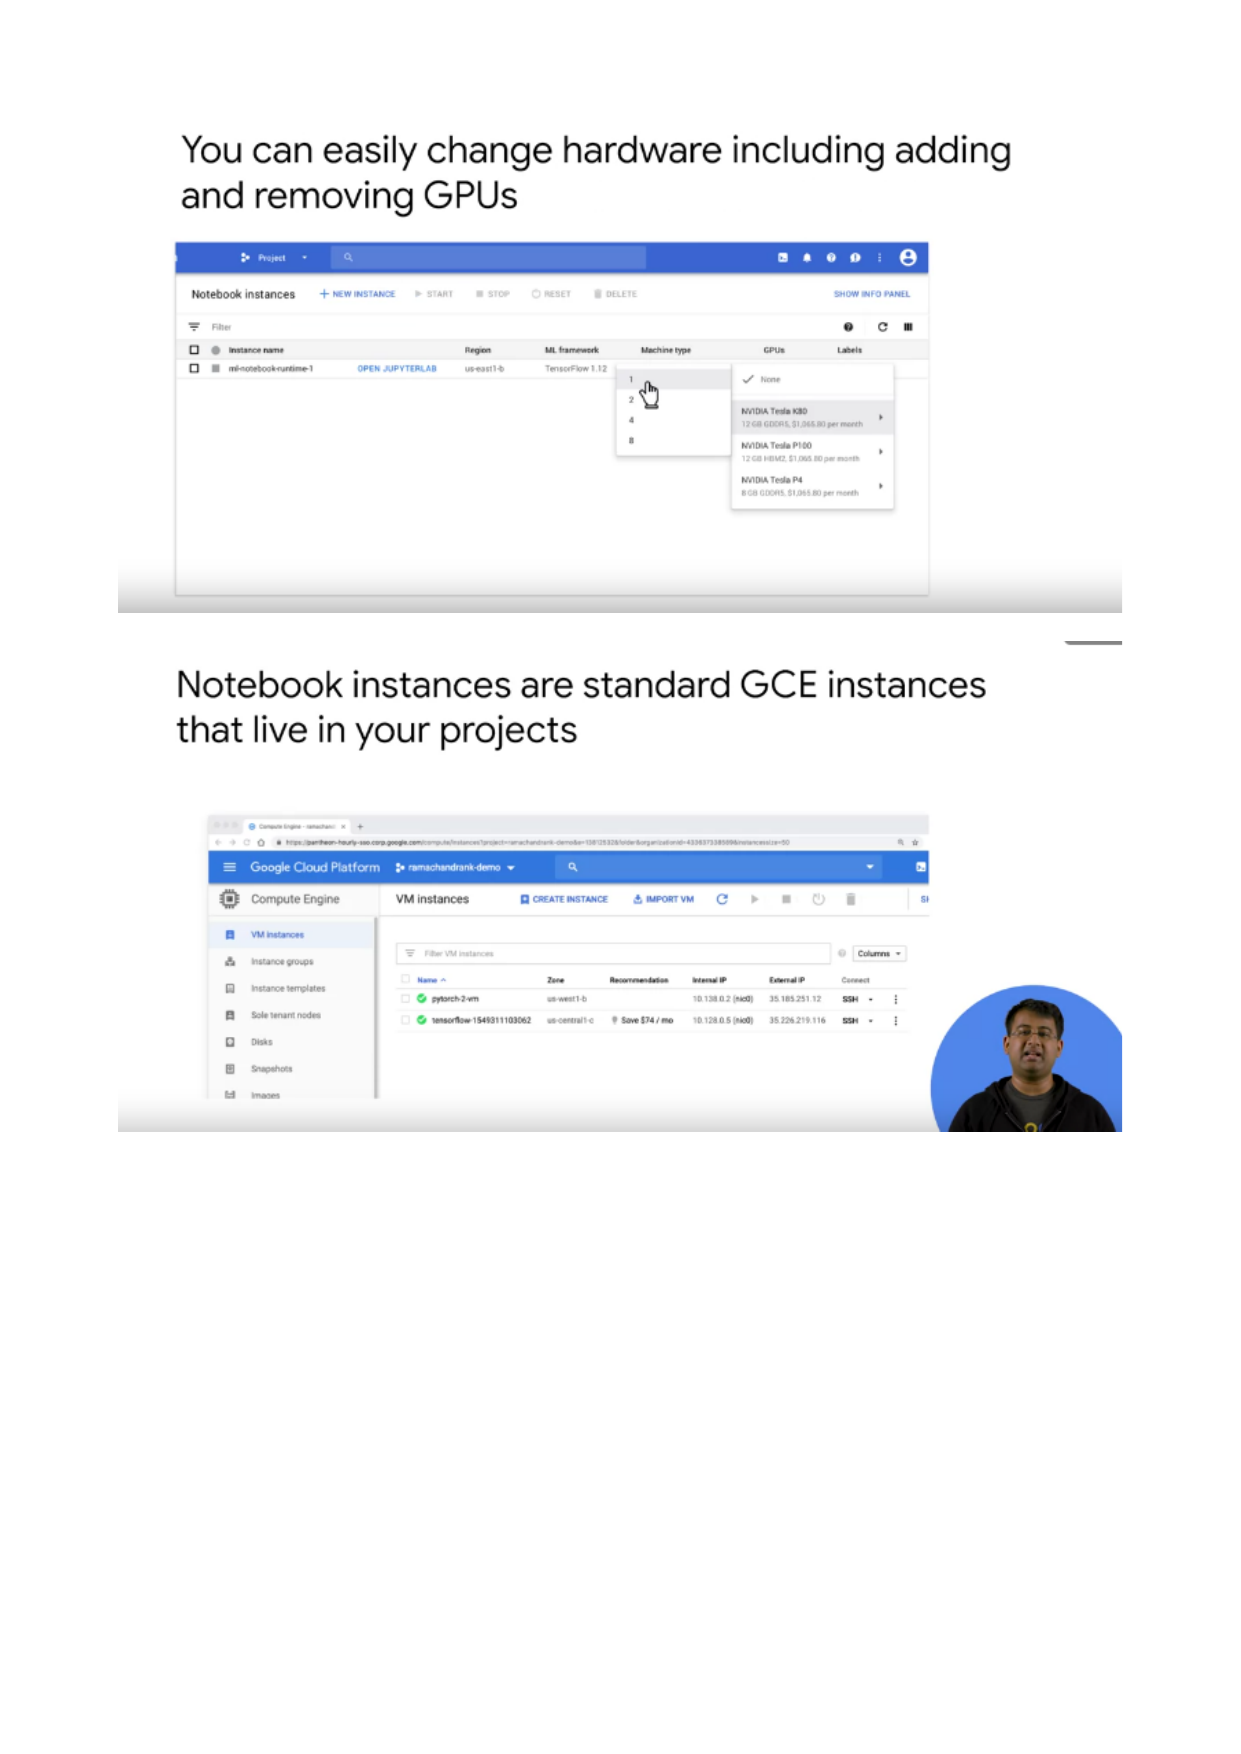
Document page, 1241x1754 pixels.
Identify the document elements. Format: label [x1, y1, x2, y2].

picture [118, 641, 1123, 1132]
picture [118, 118, 1123, 613]
